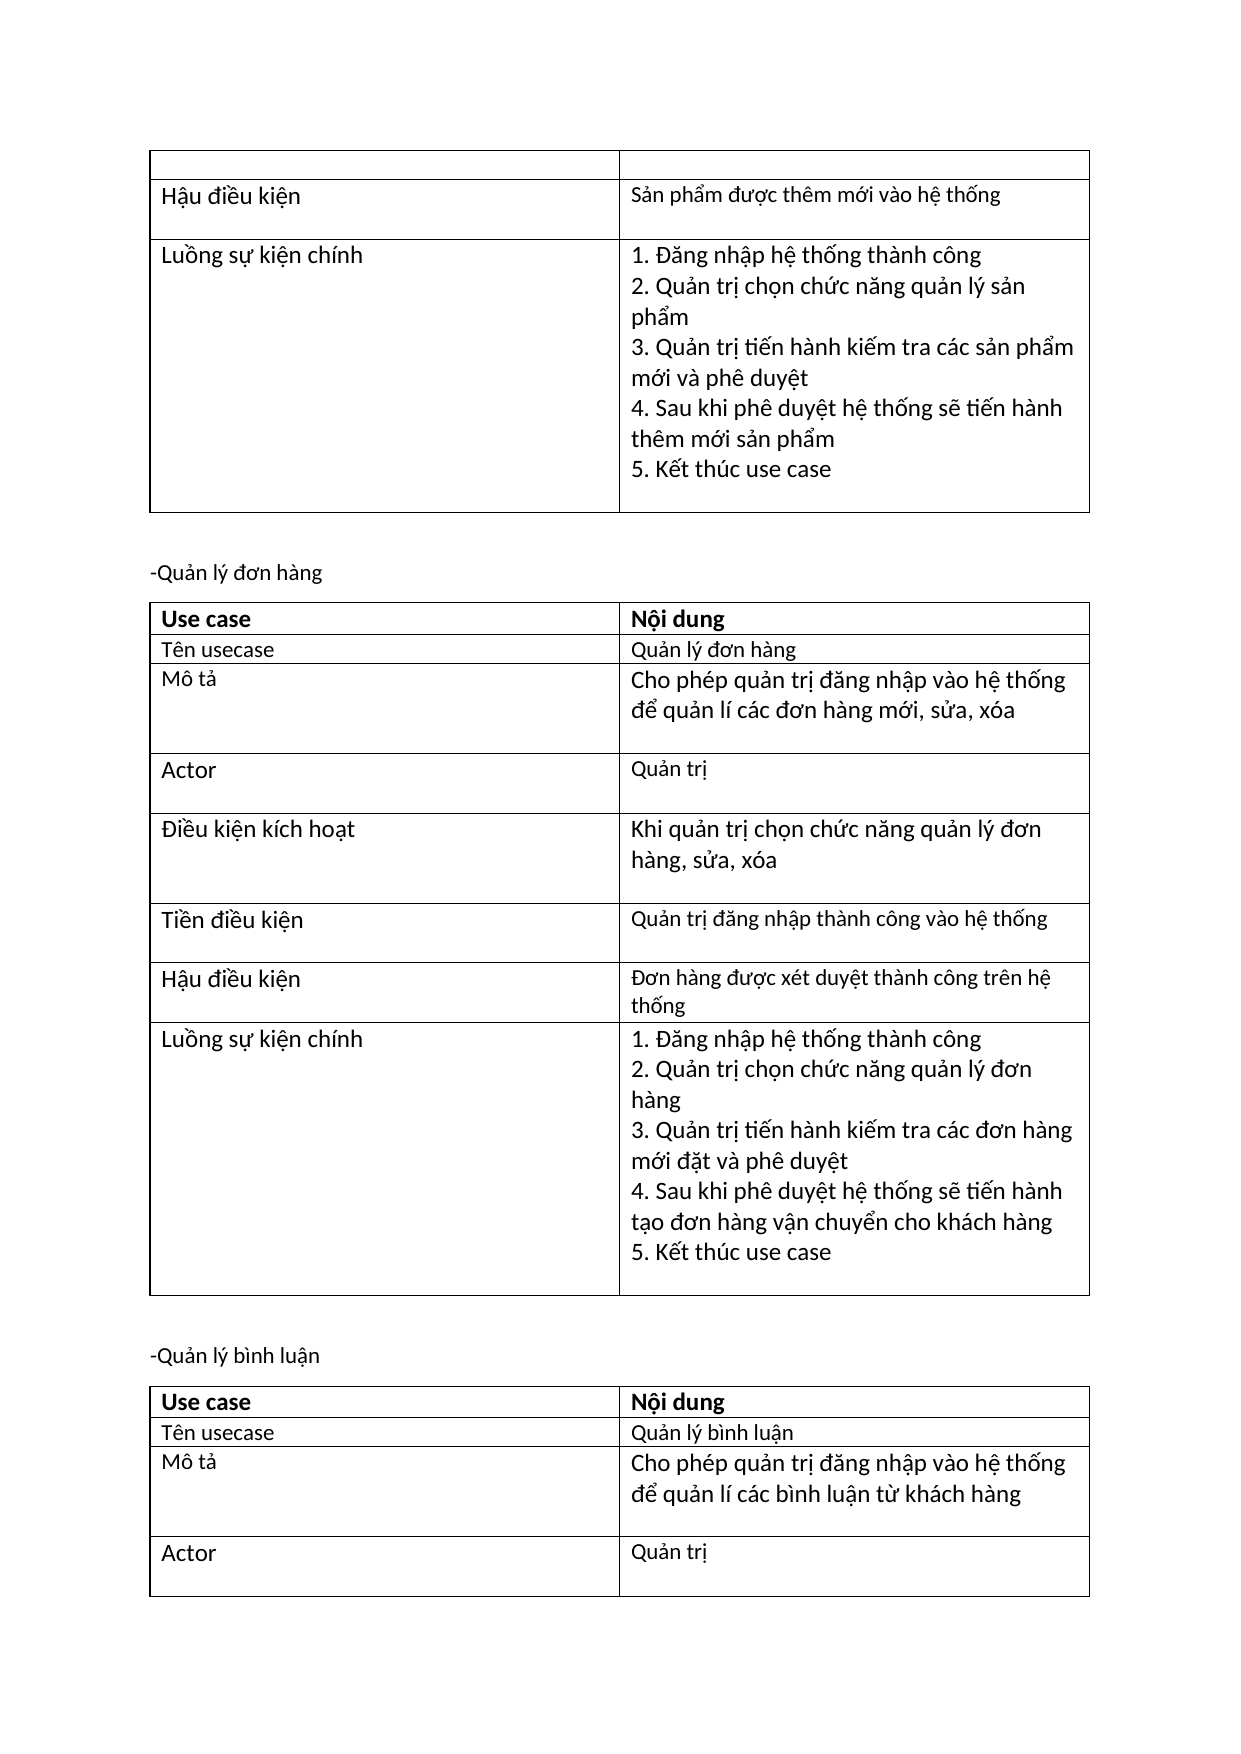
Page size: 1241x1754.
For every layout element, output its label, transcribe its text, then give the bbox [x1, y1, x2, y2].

table_cell Hậu điều kiện [151, 180, 619, 239]
table_header Use case [151, 603, 619, 634]
table_cell Quản trị [620, 754, 1089, 813]
table_cell 1. Đăng nhập hệ thống thành công 2. Quản trị chọn chức năng quản lý đơn hàng 3. Quản trị tiến hành kiếm tra các đơn hàng mới đặt và phê duyệt 4. Sau khi phê duyệt hệ thống sẽ tiến hành tạo đơn hàng vận chuyển cho khách hàng 5. Kết thúc use case [620, 1023, 1089, 1295]
table_cell Actor [151, 1537, 619, 1596]
table_cell Quản trị [620, 1537, 1089, 1596]
table_cell Sản phẩm được thêm mới vào hệ thống [620, 180, 1089, 239]
text -Quản lý đơn hàng [150, 558, 1090, 586]
table_cell Quản lý bình luận [620, 1418, 1089, 1446]
table_cell Actor [151, 754, 619, 813]
table_cell Luồng sự kiện chính [151, 1023, 619, 1295]
table_header Nội dung [620, 603, 1089, 634]
table_cell Tên usecase [151, 1418, 619, 1446]
table_cell Quản trị đăng nhập thành công vào hệ thống [620, 904, 1089, 962]
table_header Use case [151, 1387, 619, 1417]
table_cell Hậu điều kiện [151, 963, 619, 1022]
table_cell Cho phép quản trị đăng nhập vào hệ thống để quản lí các bình luận từ khách hàng [620, 1447, 1089, 1536]
table_cell Luồng sự kiện chính [151, 240, 619, 512]
table_cell Mô tả [151, 1447, 619, 1536]
table_cell [151, 151, 619, 179]
table_cell Điều kiện kích hoạt [151, 814, 619, 903]
table_cell 1. Đăng nhập hệ thống thành công 2. Quản trị chọn chức năng quản lý sản phẩm 3. Quản trị tiến hành kiếm tra các sản phẩm mới và phê duyệt 4. Sau khi phê duyệt hệ thống sẽ tiến hành thêm mới sản phẩm 5. Kết thúc use case [620, 240, 1089, 512]
table_cell Đơn hàng được xét duyệt thành công trên hệ thống [620, 963, 1089, 1022]
text -Quản lý bình luận [150, 1341, 1090, 1369]
table_cell Khi quản trị chọn chức năng quản lý đơn hàng, sửa, xóa [620, 814, 1089, 903]
table_cell [620, 151, 1089, 179]
table_cell Cho phép quản trị đăng nhập vào hệ thống để quản lí các đơn hàng mới, sửa, xóa [620, 664, 1089, 753]
table_cell Quản lý đơn hàng [620, 635, 1089, 663]
table_cell Mô tả [151, 664, 619, 753]
table_header Nội dung [620, 1387, 1089, 1417]
table_cell Tiền điều kiện [151, 904, 619, 962]
table_cell Tên usecase [151, 635, 619, 663]
